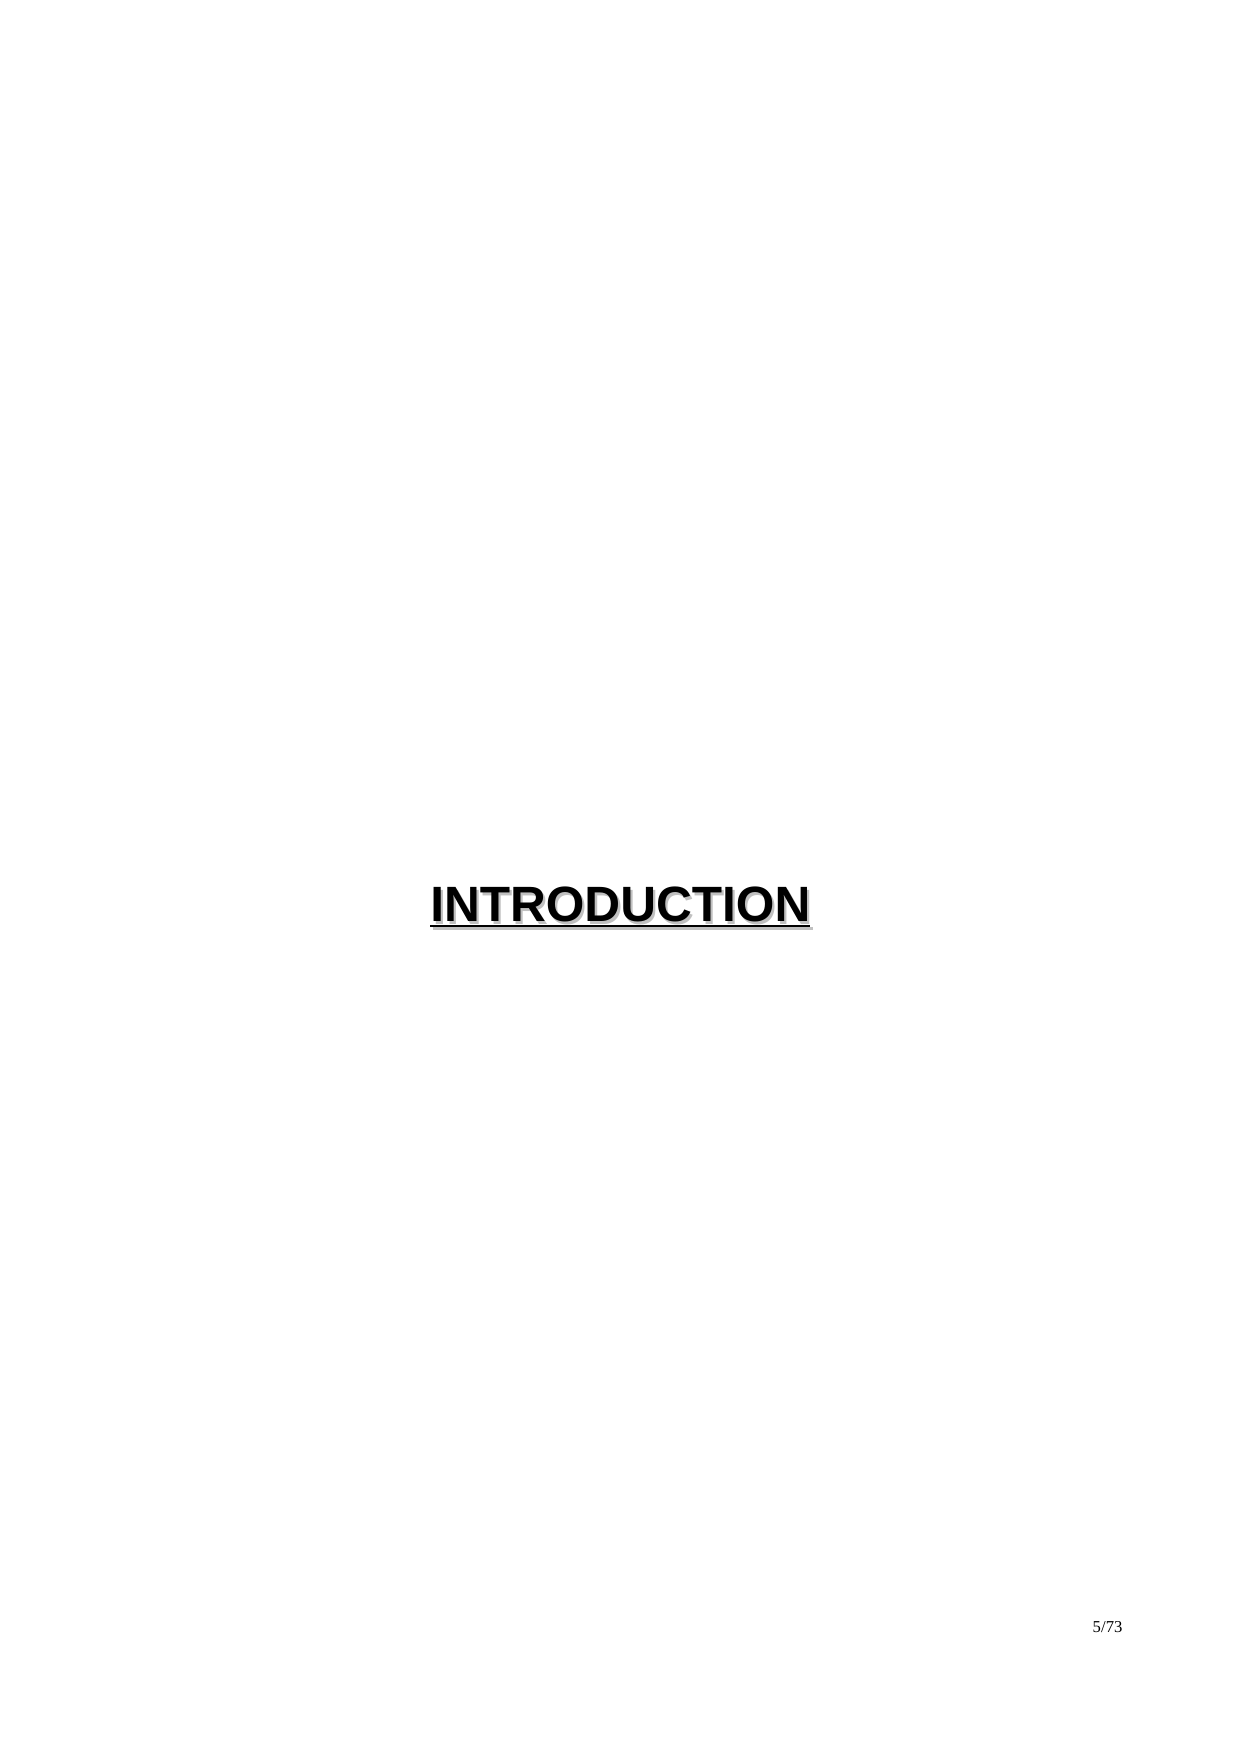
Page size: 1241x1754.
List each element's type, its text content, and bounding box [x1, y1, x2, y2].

subtitle INTRODUCTION [118, 875, 1122, 932]
